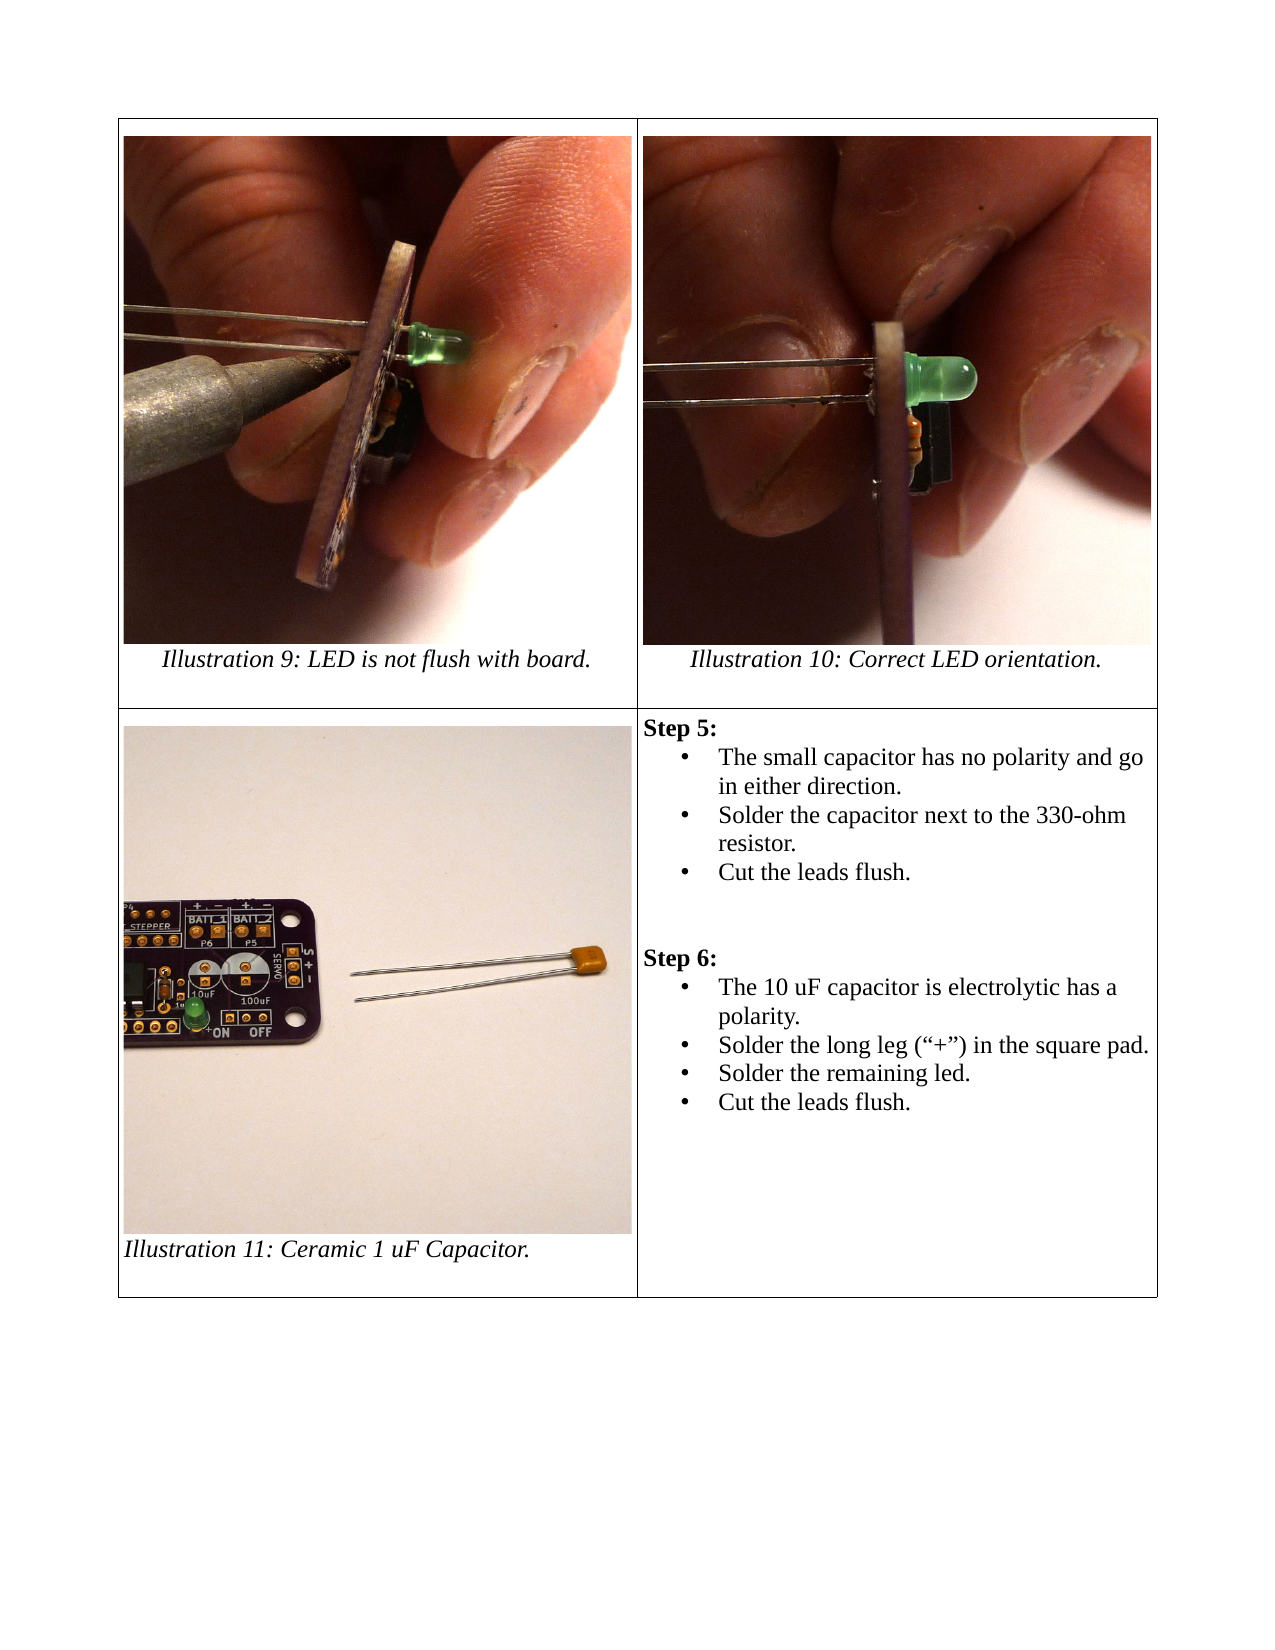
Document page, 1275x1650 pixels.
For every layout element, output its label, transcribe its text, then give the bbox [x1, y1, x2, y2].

picture [123, 136, 632, 644]
picture [643, 136, 1152, 645]
table_cell [638, 119, 1157, 708]
table_cell Step 5: The small capacitor has no polarity and go in either direction. Solder the capacitor next to the 330-ohm resistor. Cut the leads flush. Step 6: The 10 uF capacitor is electrolytic has a polarity. Solder the long leg (“+”) in the square pad. Solder the remaining led. Cut the leads flush. [638, 709, 1157, 1297]
table_cell [119, 709, 637, 1297]
table_cell [119, 119, 637, 708]
picture [123, 726, 632, 1234]
